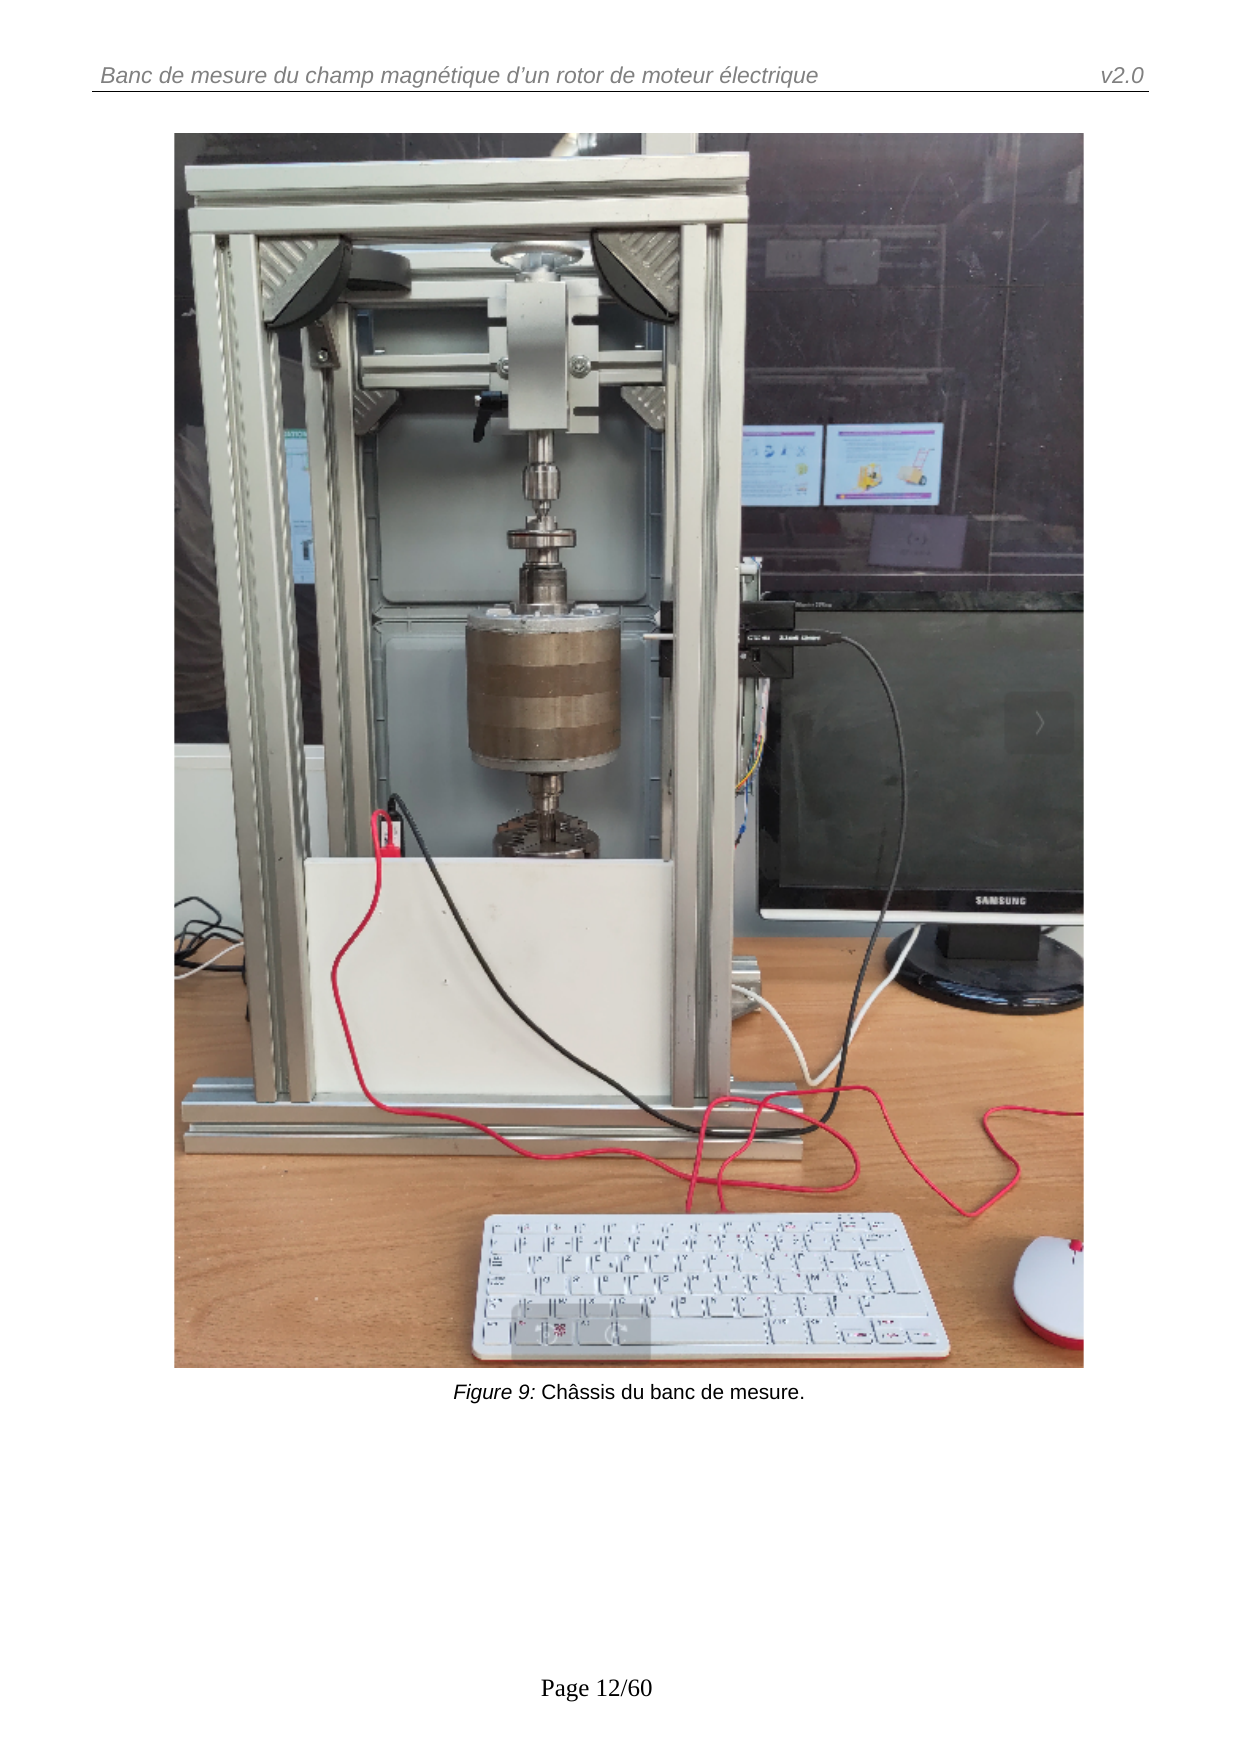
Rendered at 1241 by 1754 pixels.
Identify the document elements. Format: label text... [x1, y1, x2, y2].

text Figure 9: Châssis du banc de mesure. [138, 1380, 1120, 1404]
picture [174, 133, 1084, 1368]
